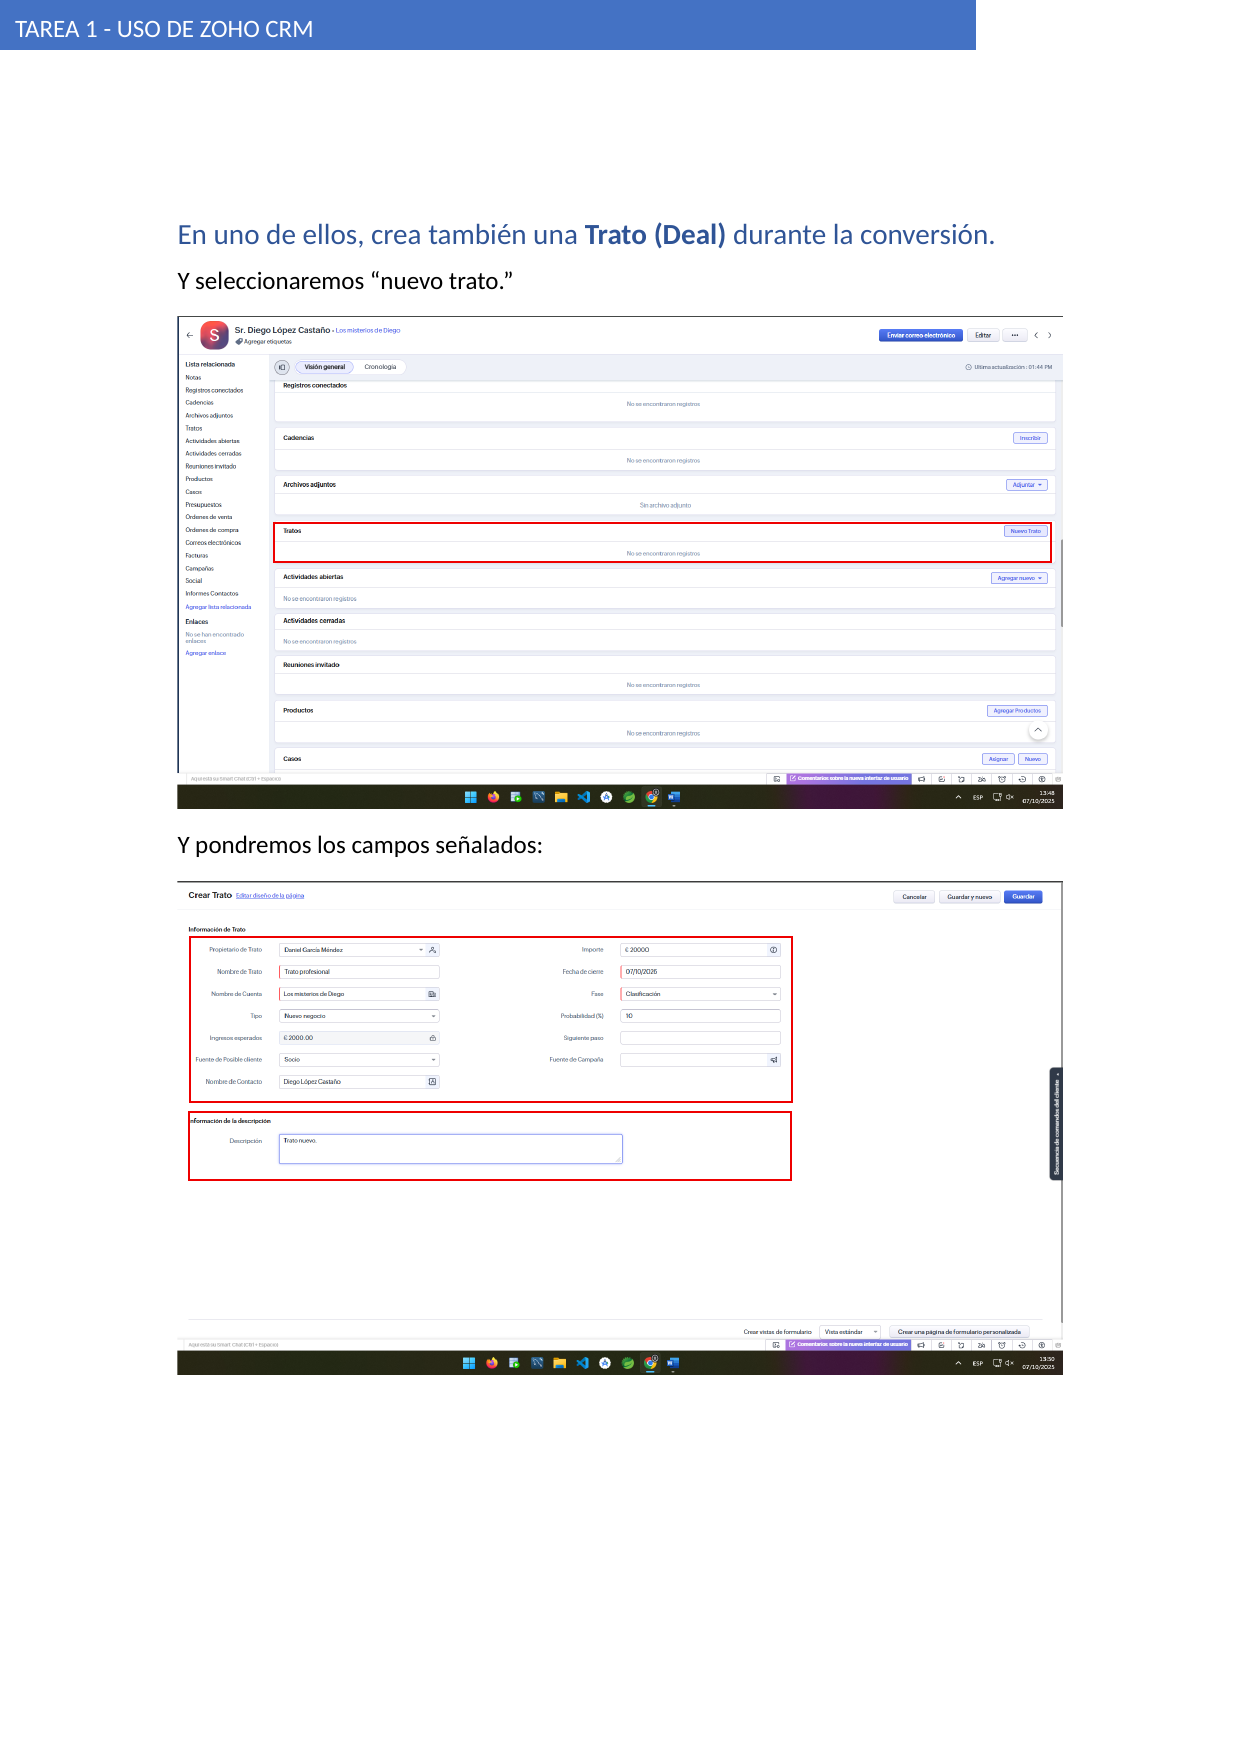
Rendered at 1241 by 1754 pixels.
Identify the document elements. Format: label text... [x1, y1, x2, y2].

subtitle En uno de ellos, crea también una Trato (Deal) durante la conversión. [177, 216, 1063, 252]
text Y seleccionaremos “nuevo trato.” [177, 265, 1063, 296]
text Y pondremos los campos señalados: [177, 829, 1063, 860]
